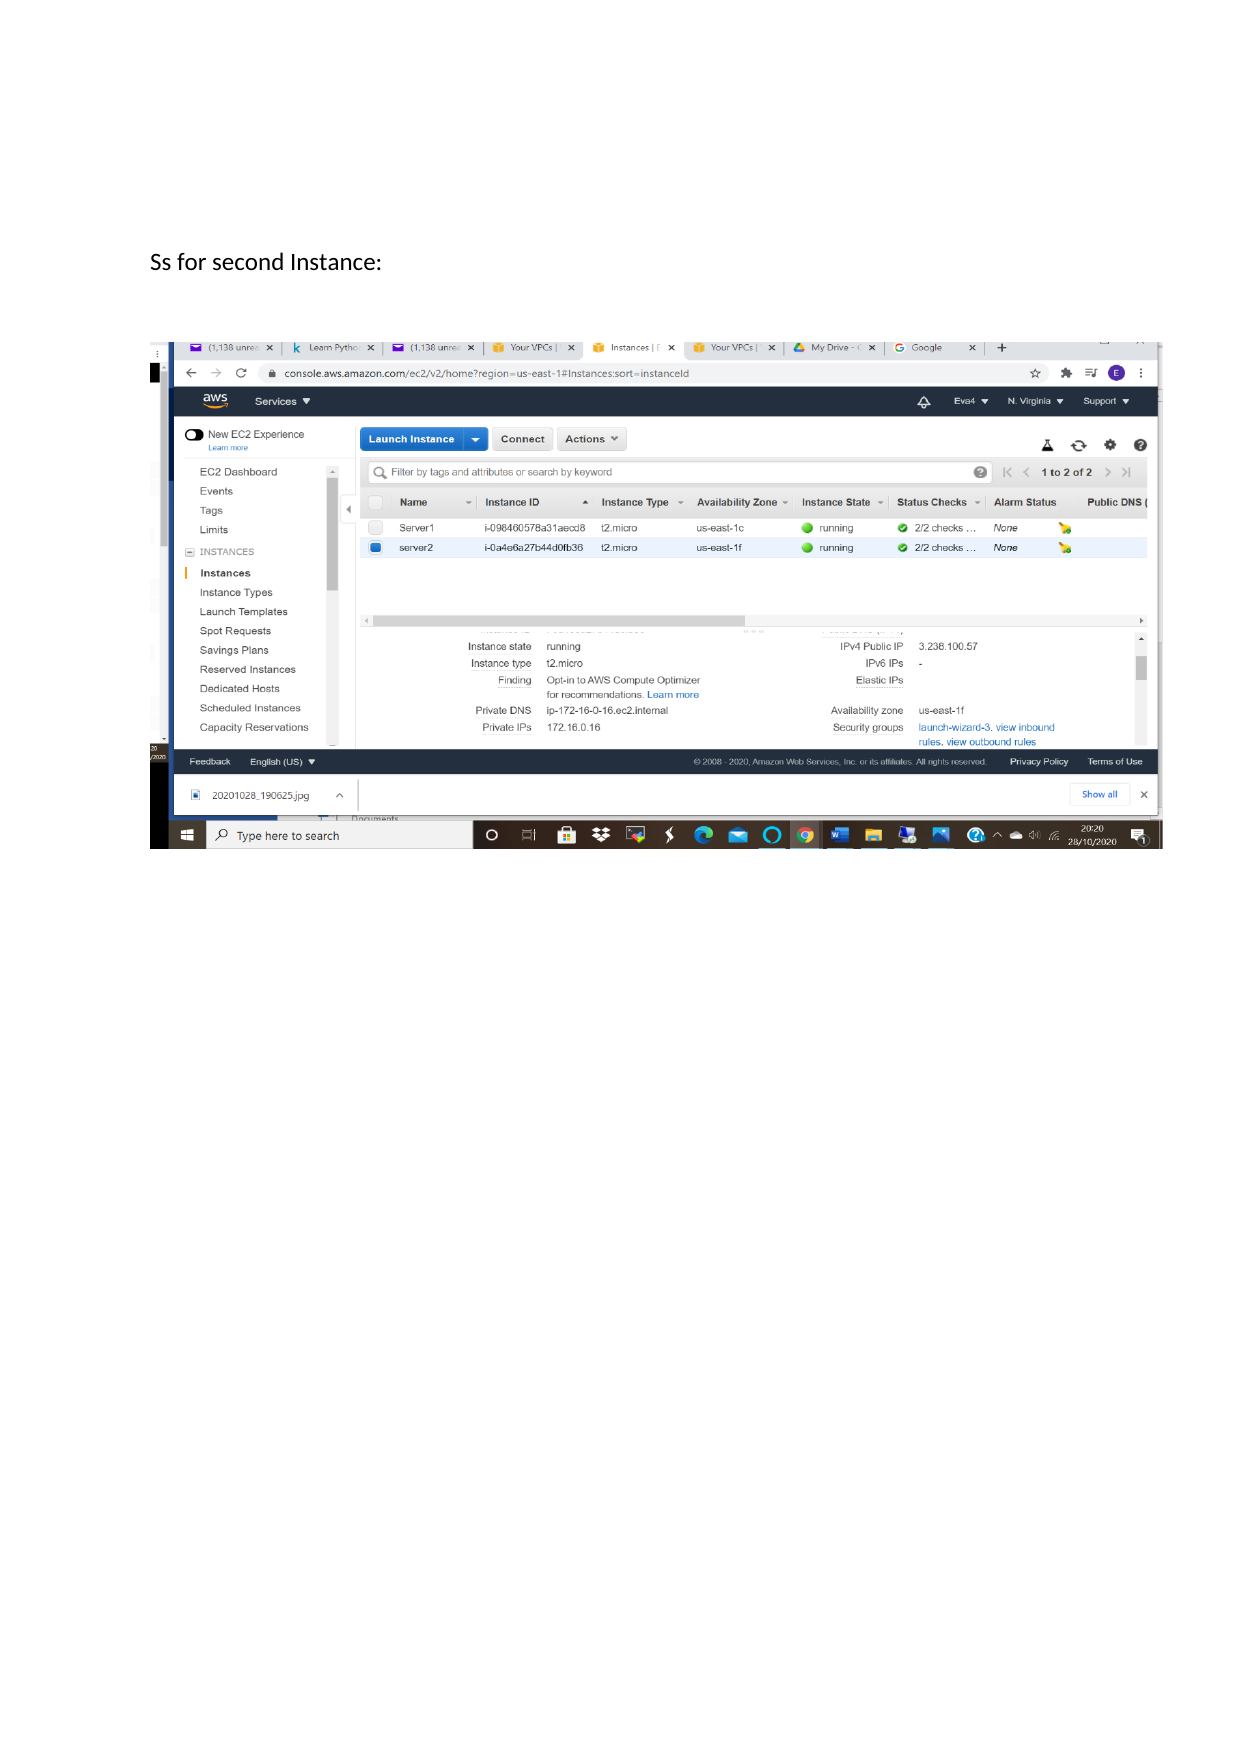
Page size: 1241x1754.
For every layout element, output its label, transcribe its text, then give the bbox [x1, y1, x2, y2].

text Ss for second Instance: [150, 246, 1090, 277]
